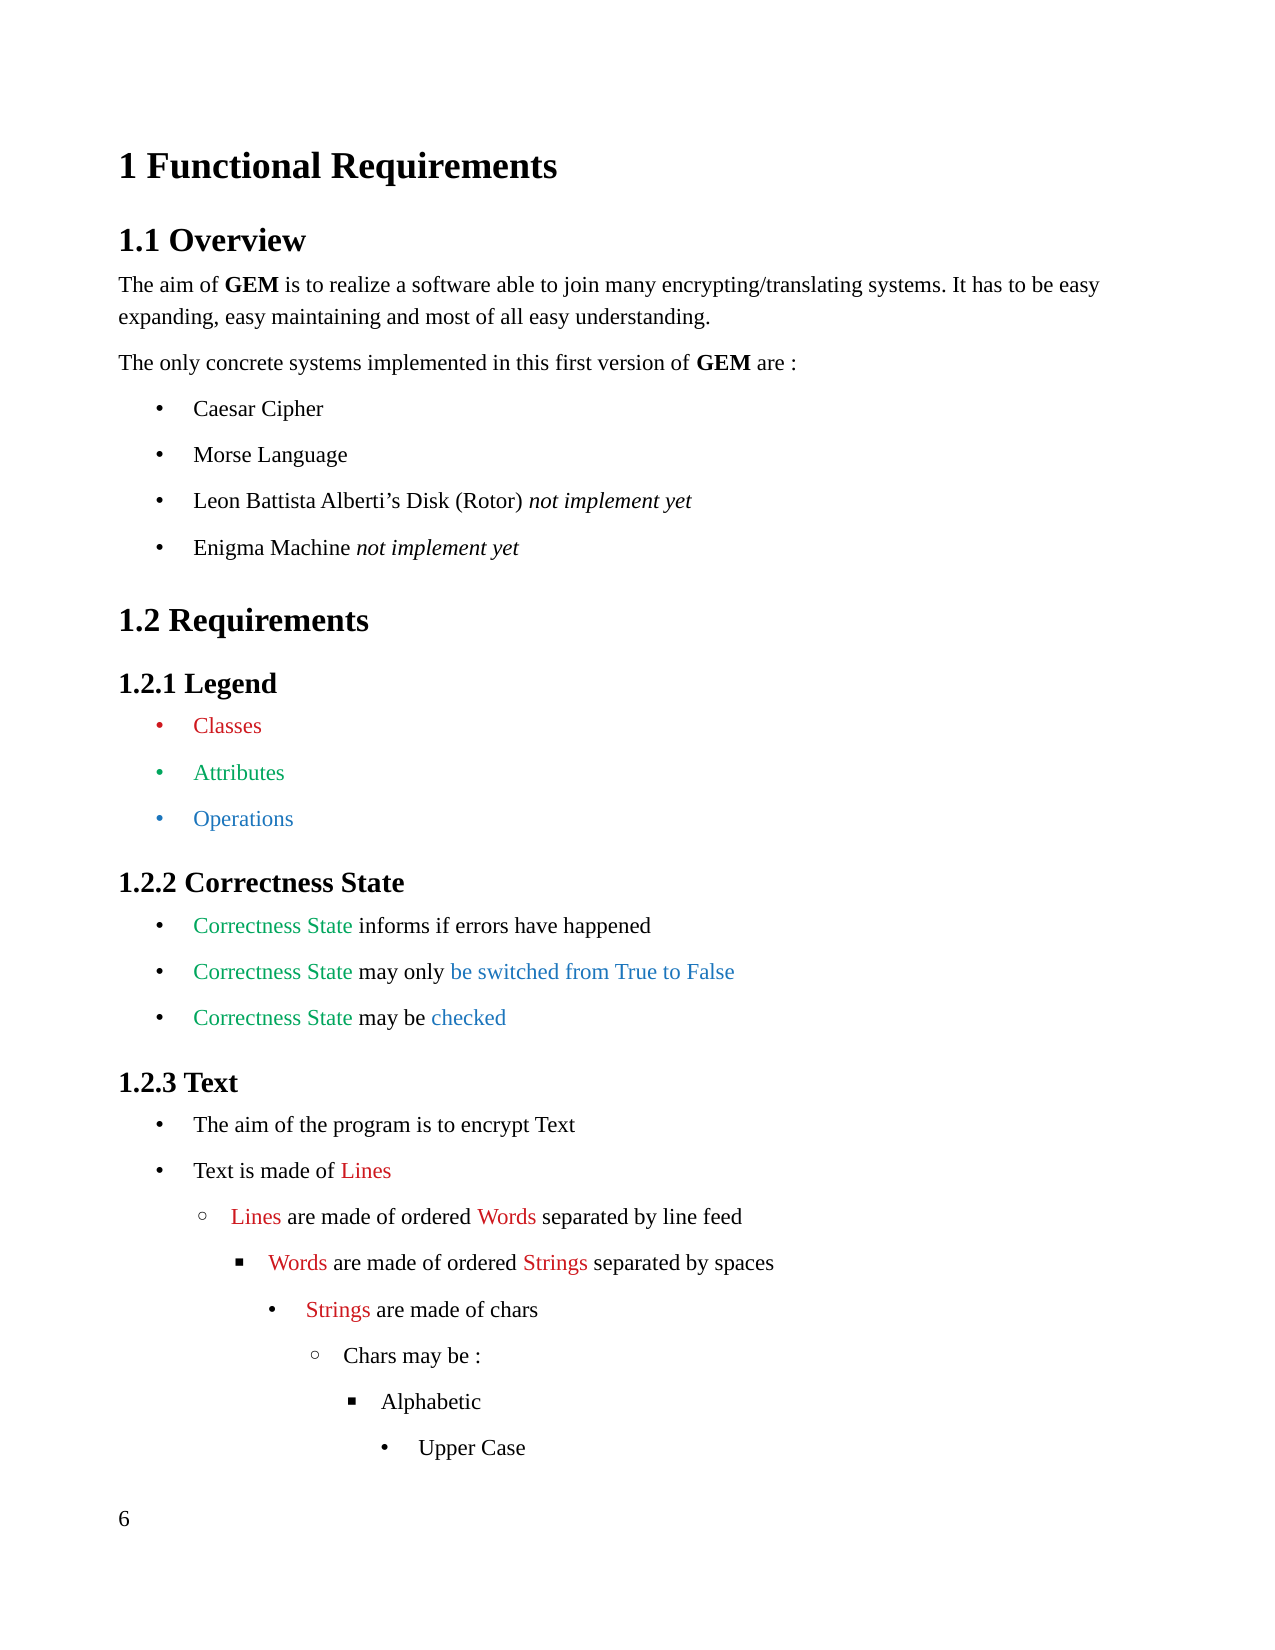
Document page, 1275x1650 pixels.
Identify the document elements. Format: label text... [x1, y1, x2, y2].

list Operations [156, 805, 1157, 831]
list Chars may be : [306, 1342, 1157, 1368]
list Correctness State may only be switched from True to False [156, 958, 1157, 984]
list Strings are made of chars [268, 1296, 1157, 1322]
list Enigma Machine not implement yet [156, 533, 1157, 560]
list Text is made of Lines [156, 1157, 1157, 1183]
text The only concrete systems implemented in this first version of GEM are : [118, 349, 1157, 375]
subtitle 1.2.2 Correctness State [118, 866, 1157, 899]
list Attributes [156, 759, 1157, 785]
text The aim of GEM is to realize a software able to join many encrypting/translating systems. It has to be easy expanding, easy maintaining and most of all easy understanding. [118, 271, 1157, 329]
list Words are made of ordered Strings separated by spaces [231, 1249, 1157, 1276]
list Leon Battista Alberti’s Disk (Rotor) not implement yet [156, 487, 1157, 514]
subtitle 1.2 Requirements [118, 601, 1157, 639]
subtitle 1.2.3 Text [118, 1065, 1157, 1098]
list The aim of the program is to encrypt Text [156, 1111, 1157, 1137]
list Morse Language [156, 441, 1157, 468]
subtitle 1.1 Overview [118, 220, 1157, 259]
list Upper Case [381, 1434, 1157, 1460]
list Caesar Cipher [156, 395, 1157, 421]
list Correctness State informs if errors have happened [156, 912, 1157, 938]
list Alphabetic [343, 1388, 1157, 1414]
list Correctness State may be checked [156, 1004, 1157, 1030]
list Classes [156, 712, 1157, 739]
subtitle 1.2.1 Legend [118, 666, 1157, 700]
list Lines are made of ordered Words separated by line feed [193, 1203, 1157, 1230]
subtitle 1 Functional Requirements [118, 143, 1157, 187]
